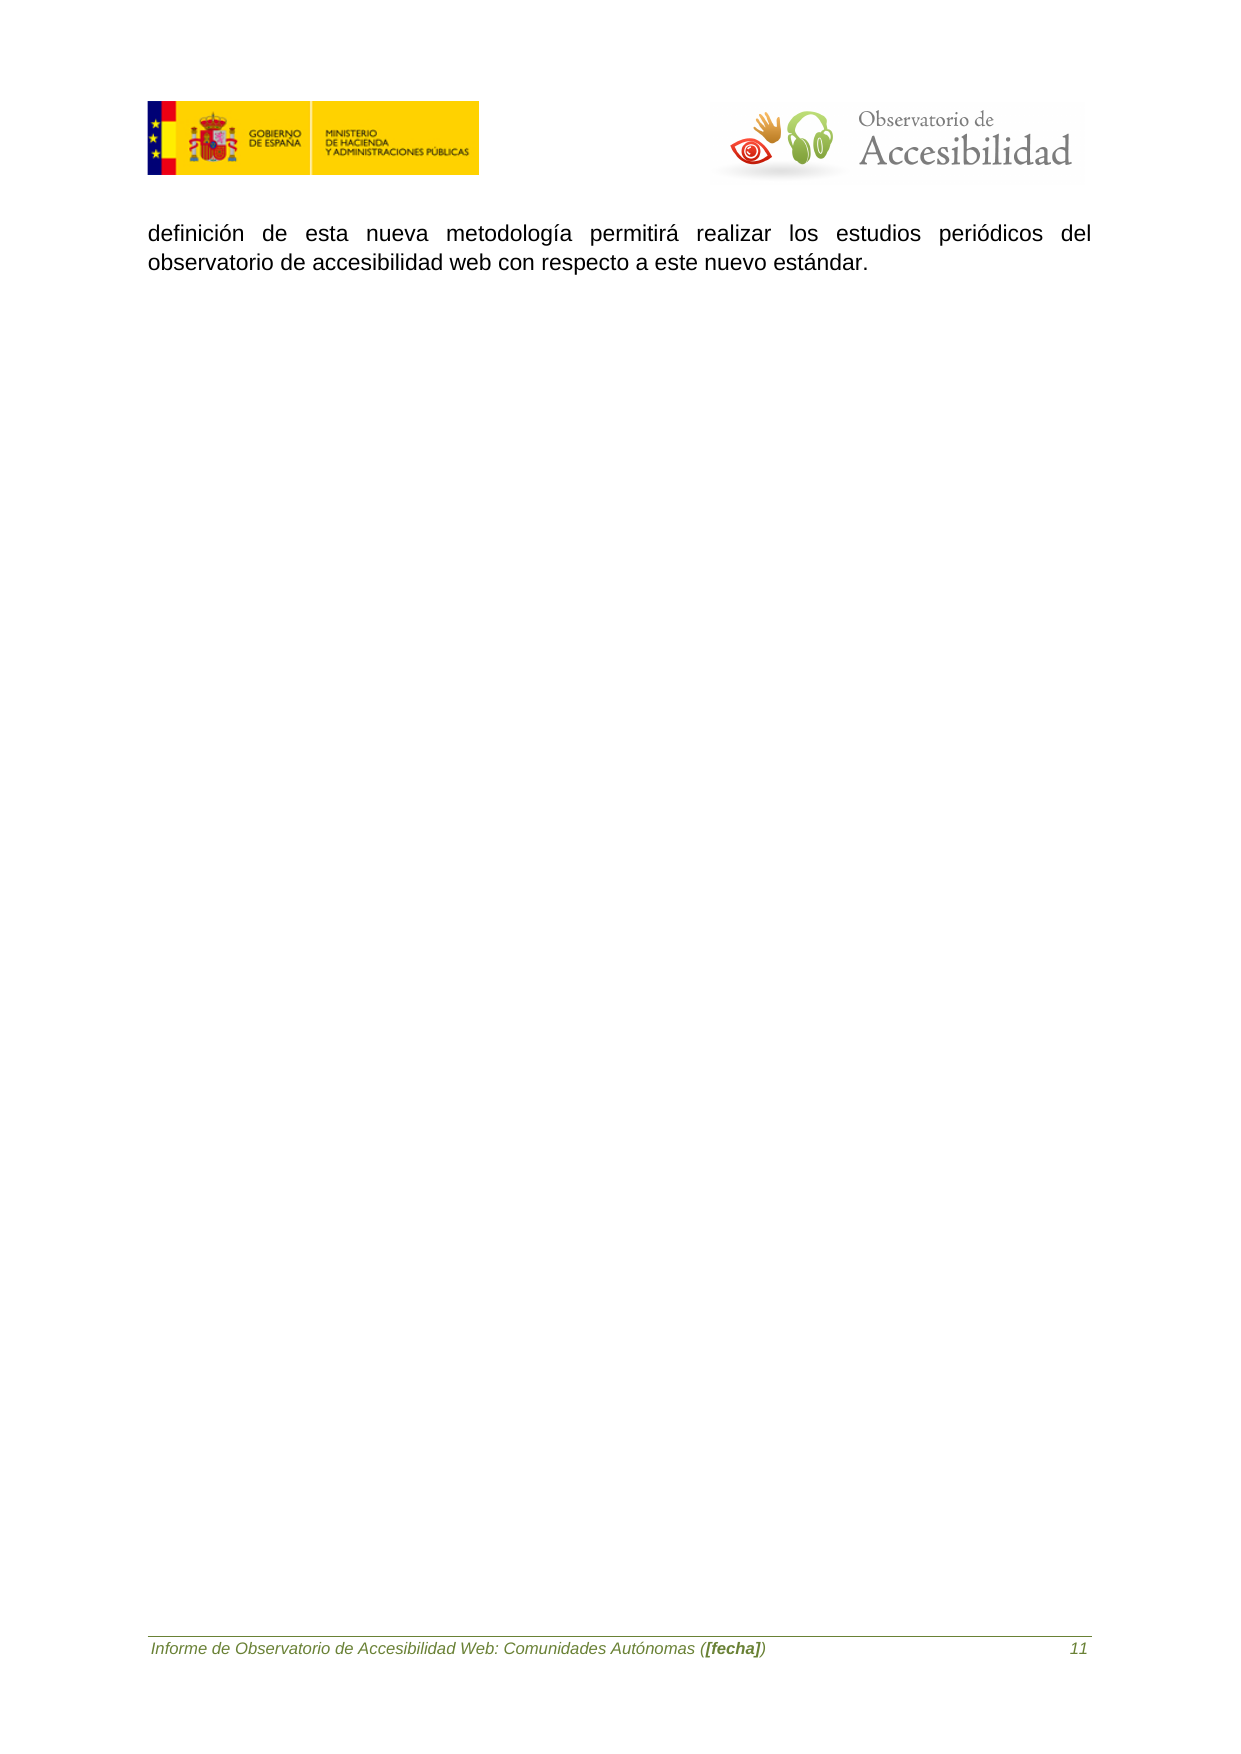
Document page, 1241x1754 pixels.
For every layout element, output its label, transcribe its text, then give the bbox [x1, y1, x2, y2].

picture [710, 102, 1086, 185]
picture [147, 101, 479, 175]
text definición de esta nueva metodología permitirá realizar los estudios periódicos del observatorio de accesibilidad web con respecto a este nuevo estándar. [148, 220, 1092, 275]
